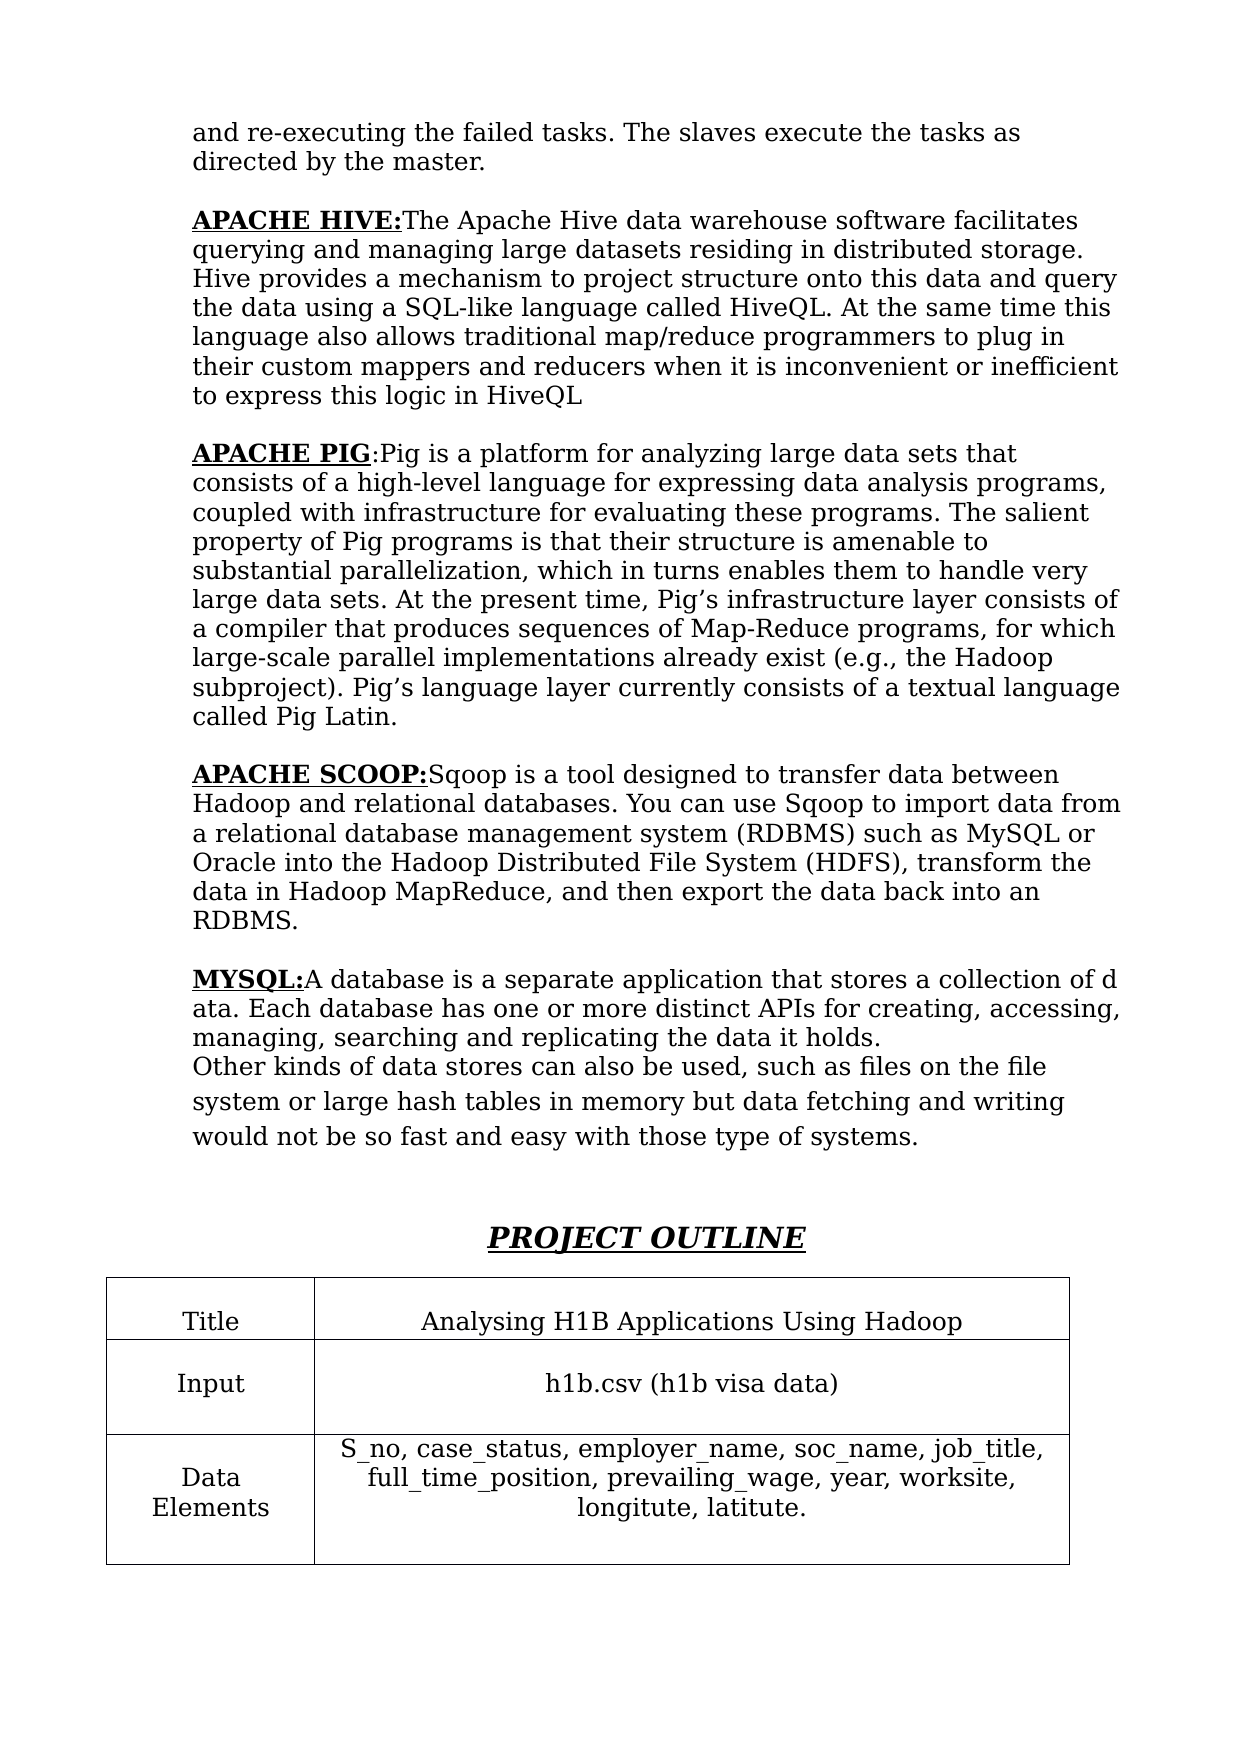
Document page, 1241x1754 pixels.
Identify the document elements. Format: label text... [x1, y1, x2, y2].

text PROJECT OUTLINE [118, 1221, 1122, 1256]
table_header Analysing H1B Applications Using Hadoop [315, 1278, 1069, 1339]
text APACHE SCOOP:Sqoop is a tool designed to transfer data between Hadoop and relational databases. You can use Sqoop to import data from a relational database management system (RDBMS) such as MySQL or Oracle into the Hadoop Distributed File System (HDFS), transform the data in Hadoop MapReduce, and then export the data back into an RDBMS. [192, 760, 1122, 935]
text Other kinds of data stores can also be used, such as files on the file system or large hash tables in memory but data fetching and writing would not be so fast and easy with those type of systems. [118, 1052, 1122, 1151]
text APACHE PIG:Pig is a platform for analyzing large data sets that consists of a high-level language for expressing data analysis programs, coupled with infrastructure for evaluating these programs. The salient property of Pig programs is that their structure is amenable to substantial parallelization, which in turns enables them to handle very large data sets. At the present time, Pig’s infrastructure layer consists of a compiler that produces sequences of Map-Reduce programs, for which large-scale parallel implementations already exist (e.g., the Hadoop subproject). Pig’s language layer currently consists of a textual language called Pig Latin. [192, 439, 1122, 731]
table_cell Input [107, 1340, 314, 1433]
text and re-executing the failed tasks. The slaves execute the tasks as directed by the master. [192, 118, 1122, 176]
table_cell Data Elements [107, 1435, 314, 1564]
text MYSQL:A database is a separate application that stores a collection of d ata. Each database has one or more distinct APIs for creating, accessing, managing, searching and replicating the data it holds. [118, 964, 1122, 1052]
table_cell h1b.csv (h1b visa data) [315, 1340, 1069, 1433]
table_header Title [107, 1278, 314, 1339]
table_cell S_no, case_status, employer_name, soc_name, job_title, full_time_position, prevailing_wage, year, worksite, longitute, latitute. [315, 1435, 1069, 1564]
text APACHE HIVE:The Apache Hive data warehouse software facilitates querying and managing large datasets residing in distributed storage. Hive provides a mechanism to project structure onto this data and query the data using a SQL-like language called HiveQL. At the same time this language also allows traditional map/reduce programmers to plug in their custom mappers and reducers when it is inconvenient or inefficient to express this logic in HiveQL [192, 206, 1122, 410]
